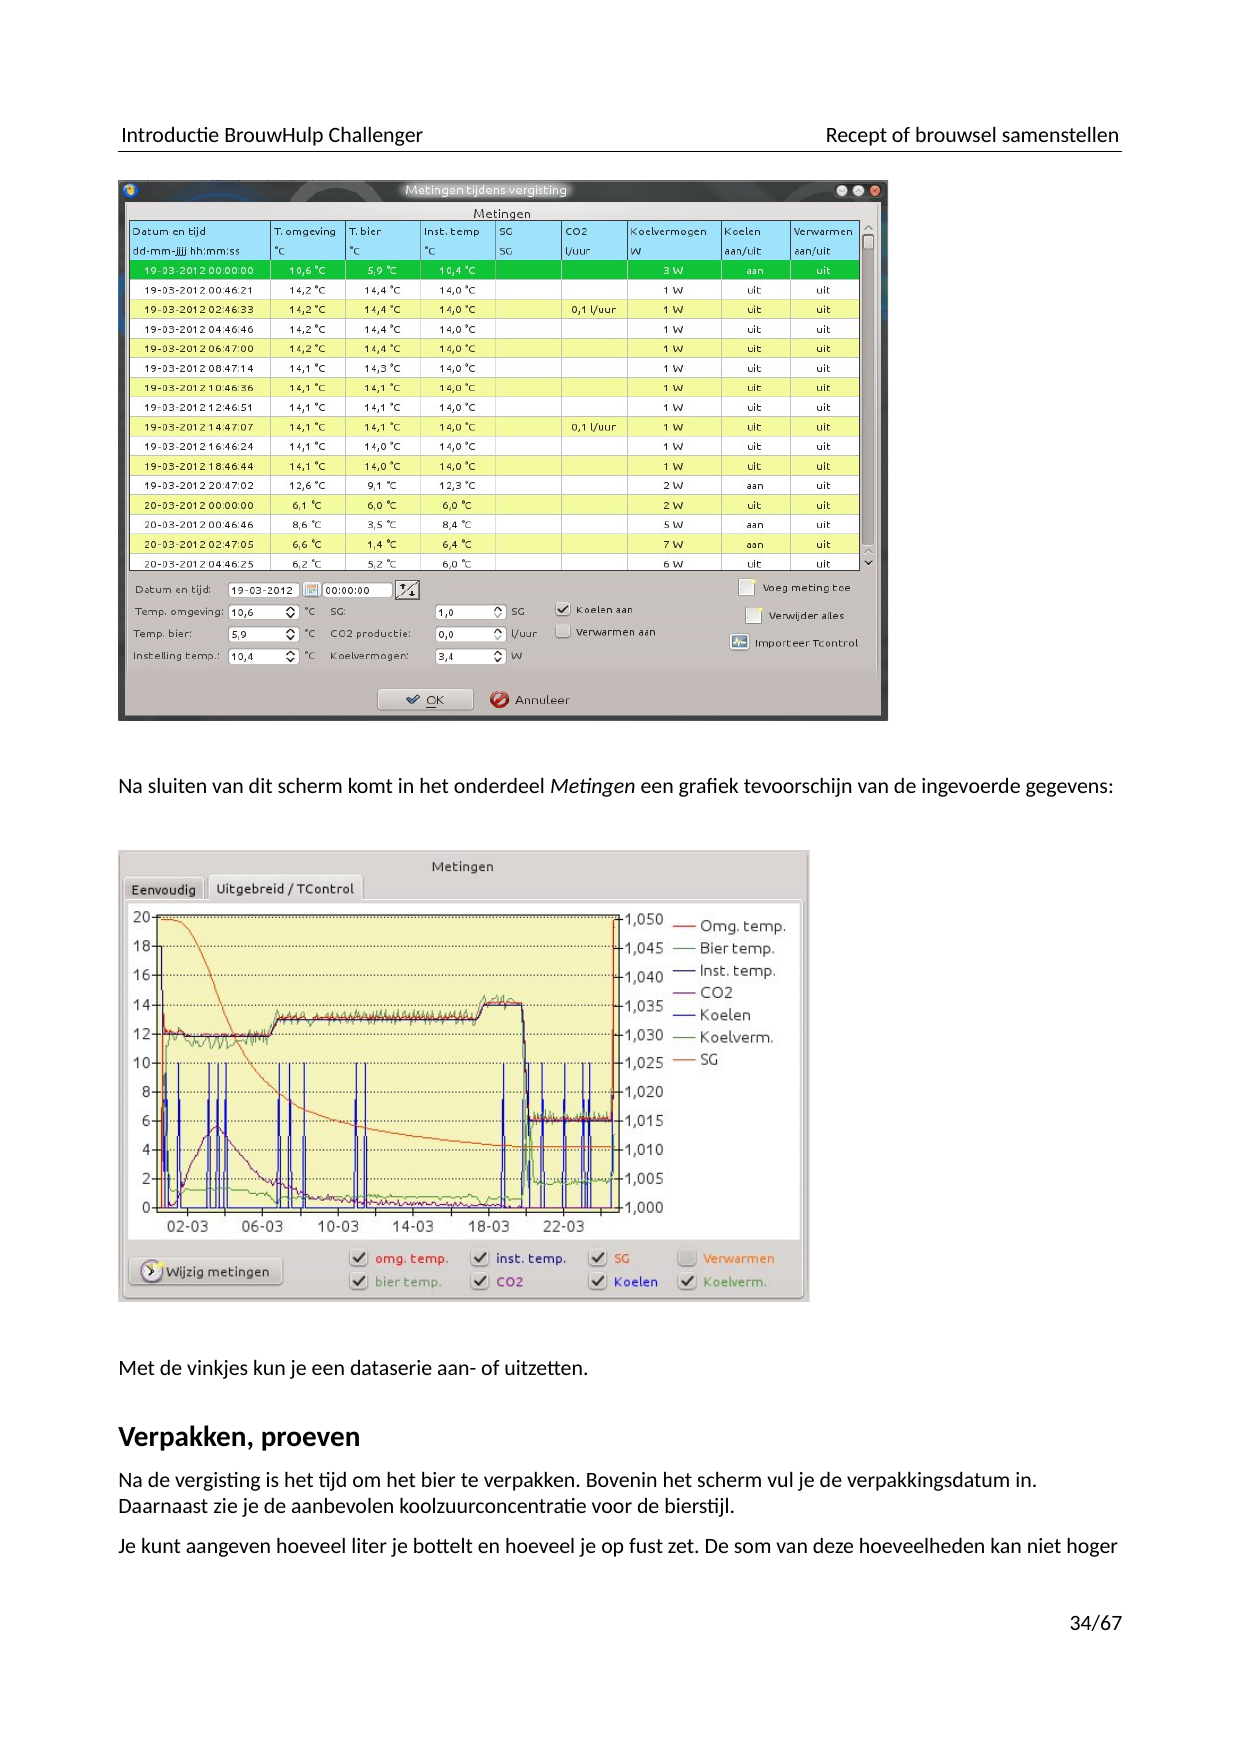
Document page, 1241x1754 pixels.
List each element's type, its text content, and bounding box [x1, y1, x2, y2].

text Na de vergisting is het tijd om het bier te verpakken. Bovenin het scherm vul je de verpakkingsdatum in. Daarnaast zie je de aanbevolen koolzuurconcentratie voor de bierstijl. [118, 1466, 1122, 1519]
text Na sluiten van dit scherm komt in het onderdeel Metingen een grafiek tevoorschijn van de ingevoerde gegevens: [118, 772, 1122, 799]
subtitle Verpakken, proeven [118, 1418, 1122, 1453]
text Met de vinkjes kun je een dataserie aan- of uitzetten. [118, 1354, 1122, 1380]
picture [118, 850, 810, 1302]
picture [118, 180, 889, 721]
text Je kunt aangeven hoeveel liter je bottelt en hoeveel je op fust zet. De som van deze hoeveelheden kan niet hoger [118, 1532, 1122, 1558]
